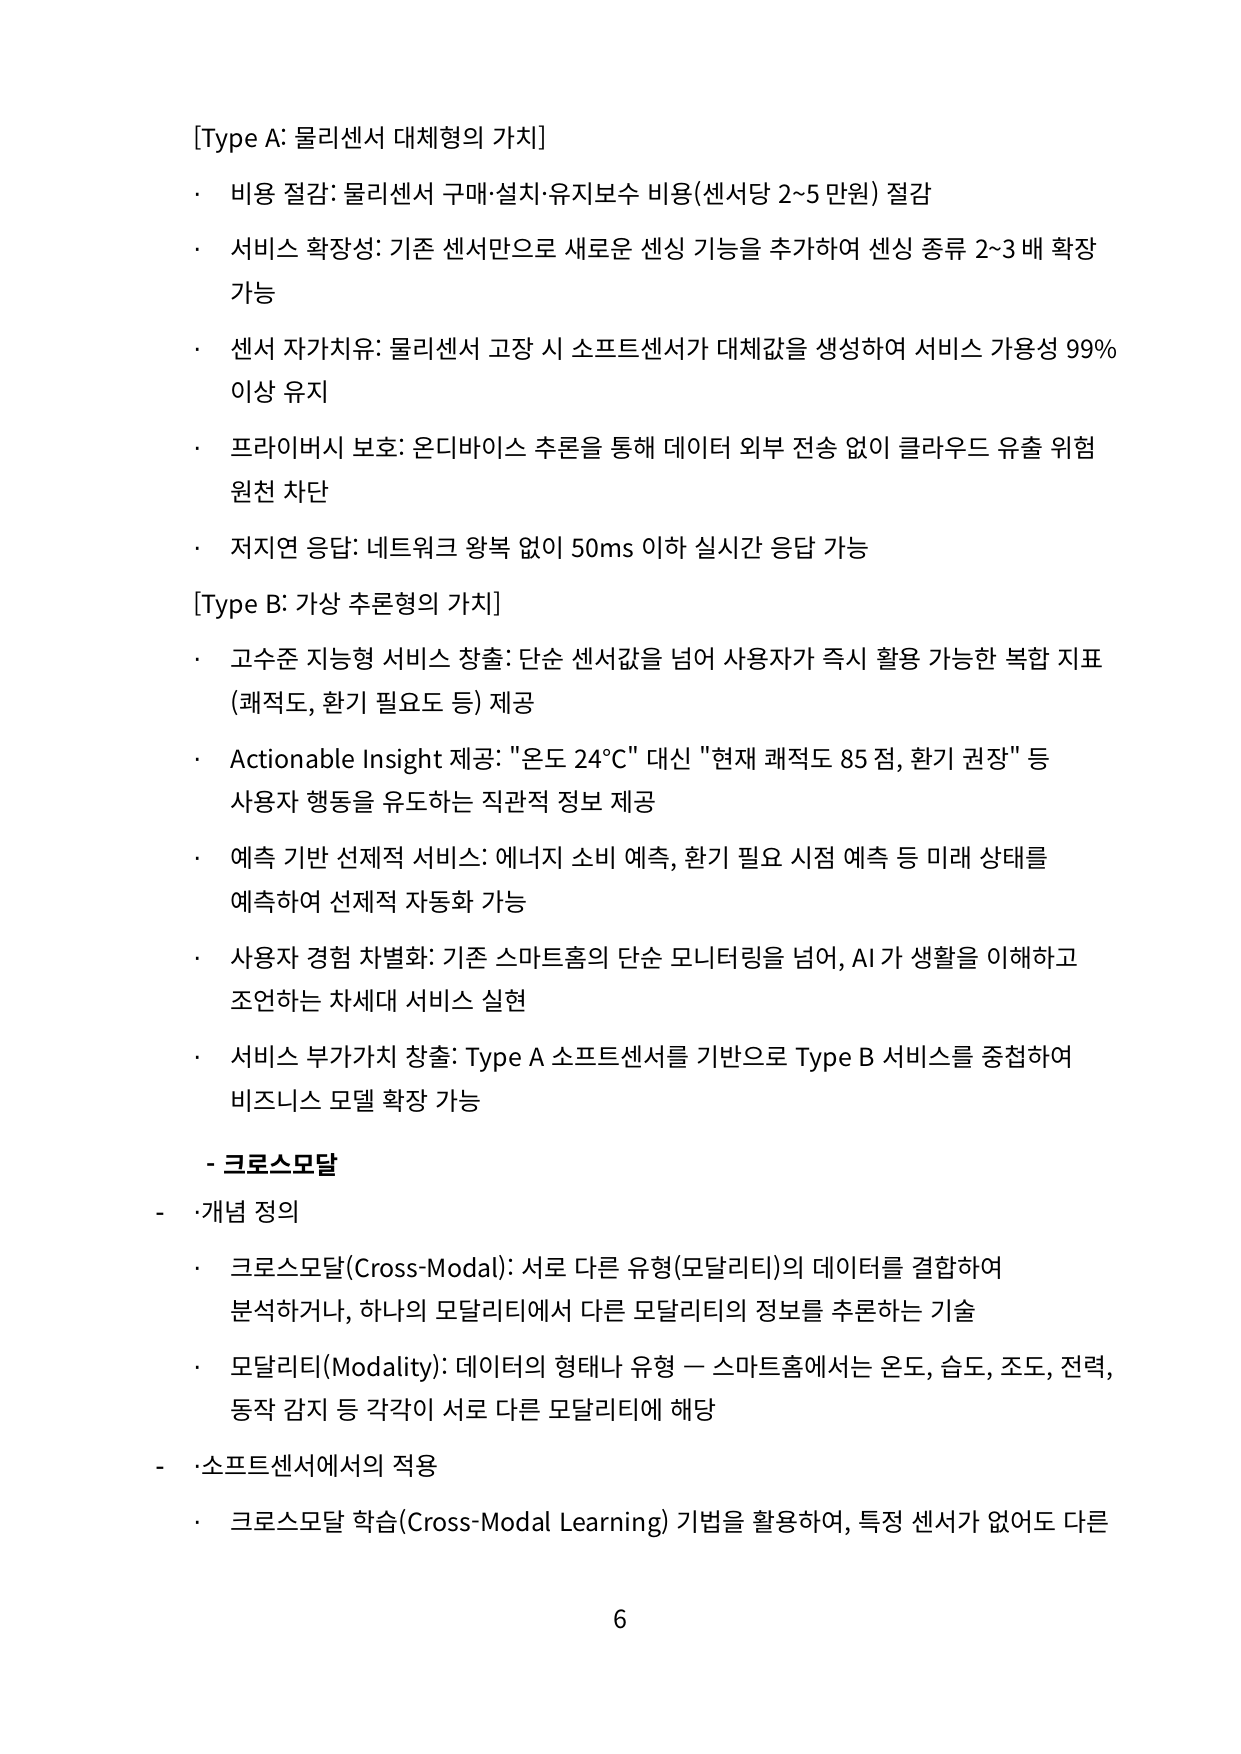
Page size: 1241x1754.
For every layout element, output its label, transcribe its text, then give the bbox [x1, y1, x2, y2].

list [Type B: 가상 추론형의 가치] [156, 584, 1122, 620]
list 모달리티(Modality): 데이터의 형태나 유형 — 스마트홈에서는 온도, 습도, 조도, 전력, 동작 감지 등 각각이 서로 다른 모달리티에 해당 [193, 1347, 1122, 1427]
list 예측 기반 선제적 서비스: 에너지 소비 예측, 환기 필요 시점 예측 등 미래 상태를 예측하여 선제적 자동화 가능 [193, 839, 1122, 918]
list 저지연 응답: 네트워크 왕복 없이 50ms 이하 실시간 응답 가능 [193, 528, 1122, 564]
list 고수준 지능형 서비스 창출: 단순 센서값을 넘어 사용자가 즉시 활용 가능한 복합 지표(쾌적도, 환기 필요도 등) 제공 [193, 640, 1122, 720]
list 서비스 부가가치 창출: Type A 소프트센서를 기반으로 Type B 서비스를 중첩하여 비즈니스 모델 확장 가능 [193, 1037, 1122, 1117]
list ⋅소프트센서에서의 적용 [156, 1447, 1122, 1483]
list 사용자 경험 차별화: 기존 스마트홈의 단순 모니터링을 넘어, AI가 생활을 이해하고 조언하는 차세대 서비스 실현 [193, 938, 1122, 1018]
list 비용 절감: 물리센서 구매·설치·유지보수 비용(센서당 2~5만원) 절감 [193, 174, 1122, 210]
list [Type A: 물리센서 대체형의 가치] [156, 118, 1122, 154]
list Actionable Insight 제공: "온도 24°C" 대신 "현재 쾌적도 85점, 환기 권장" 등 사용자 행동을 유도하는 직관적 정보 제공 [193, 739, 1122, 819]
list 서비스 확장성: 기존 센서만으로 새로운 센싱 기능을 추가하여 센싱 종류 2~3배 확장 가능 [193, 230, 1122, 310]
list 크로스모달(Cross-Modal): 서로 다른 유형(모달리티)의 데이터를 결합하여 분석하거나, 하나의 모달리티에서 다른 모달리티의 정보를 추론하는 기술 [193, 1248, 1122, 1328]
list 크로스모달 학습(Cross-Modal Learning) 기법을 활용하여, 특정 센서가 없어도 다른 [193, 1503, 1122, 1539]
subtitle - 크로스모달 [207, 1146, 1122, 1182]
list ⋅개념 정의 [156, 1192, 1122, 1228]
list 프라이버시 보호: 온디바이스 추론을 통해 데이터 외부 전송 없이 클라우드 유출 위험 원천 차단 [193, 429, 1122, 508]
list 센서 자가치유: 물리센서 고장 시 소프트센서가 대체값을 생성하여 서비스 가용성 99% 이상 유지 [193, 329, 1122, 409]
